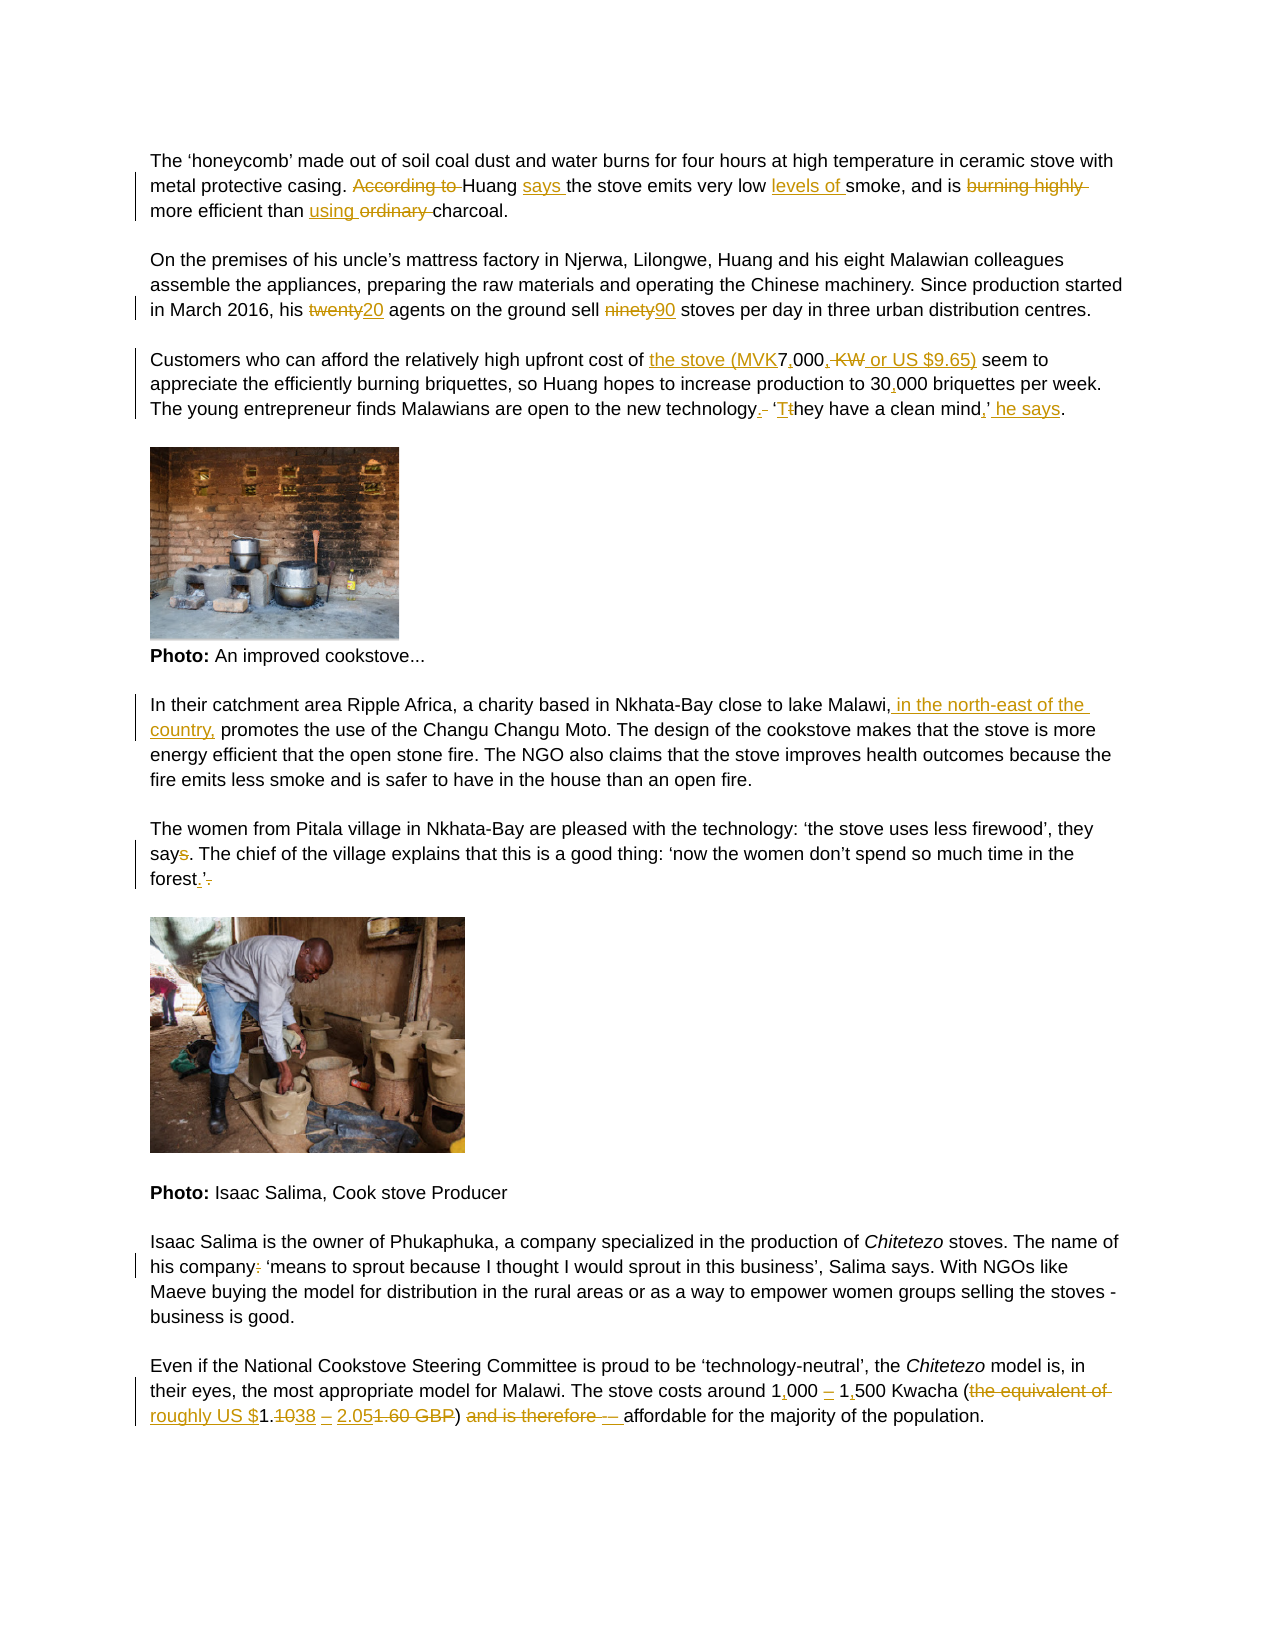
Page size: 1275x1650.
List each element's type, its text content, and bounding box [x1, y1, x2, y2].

picture [150, 447, 400, 641]
text In their catchment area Ripple Africa, a charity based in Nkhata-Bay close to lake Malawi, in the north-east of the country, promotes the use of the Changu Changu Moto. The design of the cookstove makes that the stove is more energy efficient that the open stone fire. The NGO also claims that the stove improves health outcomes because the fire emits less smoke and is safer to have in the house than an open fire. [150, 694, 1125, 790]
picture [150, 917, 465, 1153]
text The ‘honeycomb’ made out of soil coal dust and water burns for four hours at high temperature in ceramic stove with metal protective casing. Huang says the stove emits very low levels of smoke, and is more efficient than using charcoal. [150, 150, 1125, 221]
text Photo: An improved cookstove... [150, 644, 1125, 666]
text Photo: Isaac Salima, Cook stove Producer [150, 1182, 1125, 1203]
text Even if the National Cookstove Steering Committee is proud to be ‘technology-neutral’, the Chitetezo model is, in their eyes, the most appropriate model for Malawi. The stove costs around 1,000 – 1,500 Kwacha (roughly US $1.38 – 2.05) -– affordable for the majority of the population. [150, 1355, 1125, 1426]
text Isaac Salima is the owner of Phukaphuka, a company specialized in the production of Chitetezo stoves. The name of his company ‘means to sprout because I thought I would sprout in this business’, Salima says. With NGOs like Maeve buying the model for distribution in the rural areas or as a way to empower women groups selling the stoves - business is good. [150, 1231, 1125, 1327]
text On the premises of his uncle’s mattress factory in Njerwa, Lilongwe, Huang and his eight Malawian colleagues assemble the appliances, preparing the raw materials and operating the Chinese machinery. Since production started in March 2016, his 20 agents on the ground sell 90 stoves per day in three urban distribution centres. [150, 249, 1125, 320]
text The women from Pitala village in Nkhata-Bay are pleased with the technology: ‘the stove uses less firewood’, they say. The chief of the village explains that this is a good thing: ‘now the women don’t spend so much time in the forest.’ [150, 818, 1125, 889]
text Customers who can afford the relatively high upfront cost of the stove (MVK7,000, or US $9.65) seem to appreciate the efficiently burning briquettes, so Huang hopes to increase production to 30,000 briquettes per week. The young entrepreneur finds Malawians are open to the new technology. ‘They have a clean mind,’ he says. [150, 348, 1125, 419]
